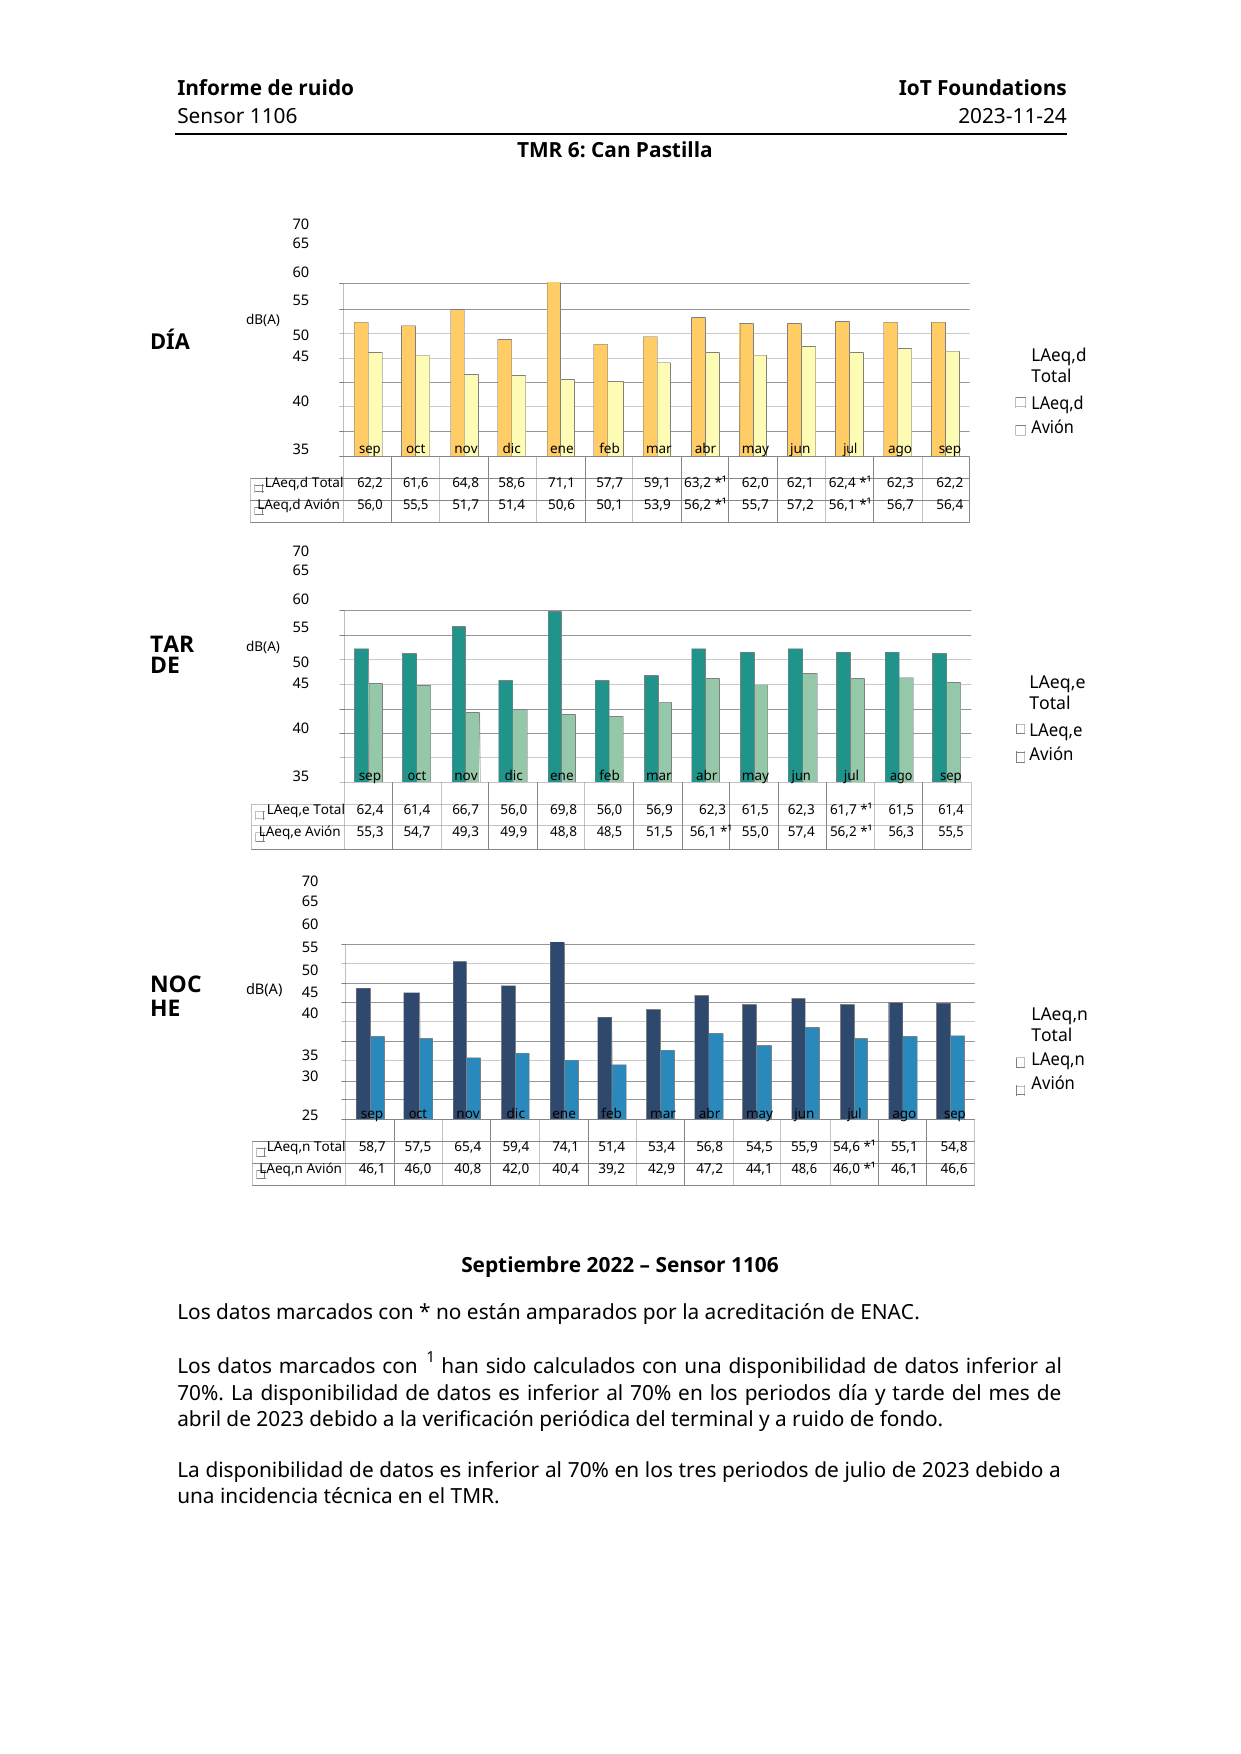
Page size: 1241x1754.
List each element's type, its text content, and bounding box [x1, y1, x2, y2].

table_cell [540, 937, 587, 942]
table_header [588, 871, 635, 891]
table_cell [879, 589, 923, 609]
table_cell [350, 891, 394, 914]
table_cell [635, 891, 685, 914]
table_cell sep [1026, 1105, 1123, 1137]
table_cell [633, 262, 677, 282]
table_cell [679, 560, 733, 589]
table_header [633, 540, 679, 560]
table_cell [1026, 314, 1121, 328]
table_cell LAeq,e Total [1026, 673, 1121, 713]
table_cell [585, 233, 633, 262]
table_cell [348, 560, 392, 589]
table_cell [635, 937, 685, 942]
table_cell [488, 262, 535, 282]
table_cell [348, 262, 392, 282]
table_cell [392, 589, 442, 609]
table_cell [881, 937, 927, 942]
table_cell [877, 262, 923, 282]
text Los datos marcados con * no están amparados por la acreditación de ENAC. [177, 1297, 1123, 1326]
table_cell [492, 891, 539, 914]
table_cell 60 [246, 589, 348, 617]
table_cell sep [1026, 766, 1121, 800]
table_cell 61,4 [1026, 800, 1121, 822]
table_cell [588, 891, 635, 914]
table_cell 46,6 [1026, 1159, 1123, 1181]
table_header [779, 540, 823, 560]
table_cell [1026, 713, 1121, 718]
text NOCHE [150, 973, 210, 1022]
table_header [394, 871, 442, 891]
table_cell 55,5 [1026, 823, 1121, 844]
picture [248, 609, 1025, 851]
text Los datos marcados con 1 han sido calculados con una disponibilidad de datos inferior al 70%. La disponibilidad de datos es inferior al 70% en los periodos día y tarde del mes de abril de 2023 debido a la verificación periódica del terminal y a ruido de fondo. [177, 1348, 1062, 1433]
table_cell [585, 560, 633, 589]
table_cell [394, 891, 442, 914]
table_cell 65 [246, 560, 348, 589]
table_cell sep [1026, 439, 1121, 473]
text Septiembre 2022 – Sensor 1106 [150, 1250, 1089, 1278]
table_header [440, 214, 487, 233]
table_cell [442, 560, 489, 589]
table_cell [877, 233, 923, 262]
table_header [827, 871, 881, 891]
table_header [733, 871, 781, 891]
table_cell [540, 914, 587, 937]
table_header [538, 540, 585, 560]
table_cell [781, 914, 827, 937]
table_cell [777, 262, 823, 282]
table_cell 55 [290, 937, 350, 942]
picture [247, 282, 1026, 524]
table_cell [823, 233, 877, 262]
table_cell [781, 937, 827, 942]
table_cell [823, 560, 879, 589]
table_cell [1026, 655, 1121, 672]
table_cell [492, 914, 539, 937]
table_cell [879, 560, 923, 589]
table_cell [633, 560, 679, 589]
table_cell [823, 262, 877, 282]
table_cell [175, 135, 469, 191]
table_header [635, 871, 685, 891]
table_cell [350, 937, 394, 942]
table_header [348, 214, 392, 233]
table_cell [823, 589, 879, 609]
table_cell LAeq,e Avión [1026, 718, 1121, 766]
table_cell [490, 560, 537, 589]
table_header [777, 214, 823, 233]
table_cell [442, 891, 492, 914]
table_cell [1026, 386, 1121, 390]
table_header [535, 214, 585, 233]
table_cell [440, 262, 487, 282]
table_header 70 [246, 214, 348, 233]
table_cell [394, 914, 442, 937]
table_header [679, 540, 733, 560]
table_cell TMR 6: Can Pastilla [469, 135, 1067, 191]
picture [249, 942, 1025, 1187]
table_cell [392, 560, 442, 589]
table_cell [246, 937, 289, 959]
table_cell [440, 233, 487, 262]
table_cell [927, 914, 1123, 937]
table_cell [1026, 290, 1121, 314]
table_cell [348, 589, 392, 609]
text DÍA [150, 331, 209, 354]
table_header [923, 540, 1121, 560]
table_cell [246, 914, 289, 937]
table_header [348, 540, 392, 560]
table_header [733, 540, 779, 560]
table_cell [538, 560, 585, 589]
table_cell [827, 937, 881, 942]
table_header [392, 540, 442, 560]
table_cell [827, 914, 881, 937]
table_cell [927, 937, 1123, 959]
table_header [350, 871, 394, 891]
table_header [585, 214, 633, 233]
table_cell [1026, 617, 1121, 641]
table_header [633, 214, 677, 233]
table_cell [881, 914, 927, 937]
table_header [877, 214, 923, 233]
table_cell 60 [290, 914, 350, 937]
table_header [442, 871, 492, 891]
table_header [733, 214, 777, 233]
table_cell [1026, 959, 1123, 982]
table_cell [538, 589, 585, 609]
table_cell [685, 937, 733, 942]
table_cell [633, 233, 677, 262]
table_cell [246, 891, 289, 914]
table_cell [392, 262, 439, 282]
table_header 70 [246, 540, 348, 560]
table_cell [677, 233, 733, 262]
table_cell [779, 589, 823, 609]
table_cell [588, 937, 635, 942]
table_cell [779, 560, 823, 589]
table_cell 60 [246, 262, 348, 290]
table_cell 56,4 [1026, 495, 1121, 517]
table_cell [881, 891, 927, 914]
text TARDE [150, 636, 210, 678]
table_cell [442, 937, 492, 942]
table_cell [1026, 999, 1123, 1003]
table_cell [488, 233, 535, 262]
table_header [488, 214, 535, 233]
table_cell [923, 560, 1121, 589]
table_cell [633, 589, 679, 609]
table_cell [588, 914, 635, 937]
table_cell [733, 233, 777, 262]
table_header [677, 214, 733, 233]
table_cell LAeq,n Total [1026, 1003, 1123, 1046]
table_header [685, 871, 733, 891]
table_cell [1026, 329, 1121, 346]
table_cell [348, 233, 392, 262]
table_cell [733, 560, 779, 589]
table_cell 65 [246, 233, 348, 262]
table_cell [1026, 641, 1121, 655]
table_header [923, 214, 1121, 233]
table_cell [927, 891, 1123, 914]
table_cell [685, 891, 733, 914]
table_cell Sensor 1106 [175, 102, 469, 130]
table_cell 62,2 [1026, 473, 1121, 495]
table_header [246, 871, 289, 891]
table_header [585, 540, 633, 560]
table_cell LAeq,d Avión [1026, 390, 1121, 439]
table_cell [923, 233, 1121, 262]
table_header 70 [290, 871, 350, 891]
table_cell [733, 589, 779, 609]
table_cell [679, 589, 733, 609]
table_cell 65 [290, 891, 350, 914]
table_cell [535, 233, 585, 262]
table_cell [392, 233, 439, 262]
table_header [881, 871, 927, 891]
table_cell [492, 937, 539, 942]
table_header Informe de ruido [175, 73, 469, 102]
table_header [879, 540, 923, 560]
table_cell LAeq,n Avión [1026, 1046, 1123, 1094]
table_cell [585, 262, 633, 282]
table_cell [733, 891, 781, 914]
table_cell 2023-11-24 [469, 102, 1067, 130]
table_cell [677, 262, 733, 282]
table_header [490, 540, 537, 560]
table_header [392, 214, 439, 233]
table_cell [923, 589, 1121, 617]
table_cell [535, 262, 585, 282]
table_cell [635, 914, 685, 937]
table_cell [490, 589, 537, 609]
table_cell [442, 914, 492, 937]
table_header [781, 871, 827, 891]
table_header IoT Foundations [469, 73, 1067, 102]
table_cell [733, 914, 781, 937]
table_cell [777, 233, 823, 262]
table_cell [394, 937, 442, 942]
text La disponibilidad de datos es inferior al 70% en los tres periodos de julio de 2023 debido a una incidencia técnica en el TMR. [177, 1457, 1062, 1509]
table_cell [1026, 982, 1123, 999]
table_cell [442, 589, 489, 609]
table_cell [540, 891, 587, 914]
table_cell [781, 891, 827, 914]
table_cell [733, 937, 781, 942]
table_header [927, 871, 1123, 891]
table_header [492, 871, 539, 891]
table_cell [685, 914, 733, 937]
table_cell 54,8 [1026, 1137, 1123, 1159]
table_header [442, 540, 489, 560]
table_cell [1026, 1095, 1123, 1104]
table_cell [827, 891, 881, 914]
table_cell [923, 262, 1121, 290]
table_cell [350, 914, 394, 937]
table_header [823, 214, 877, 233]
table_header [823, 540, 879, 560]
table_cell [585, 589, 633, 609]
table_cell LAeq,d Total [1026, 346, 1121, 386]
table_cell [733, 262, 777, 282]
table_header [540, 871, 587, 891]
